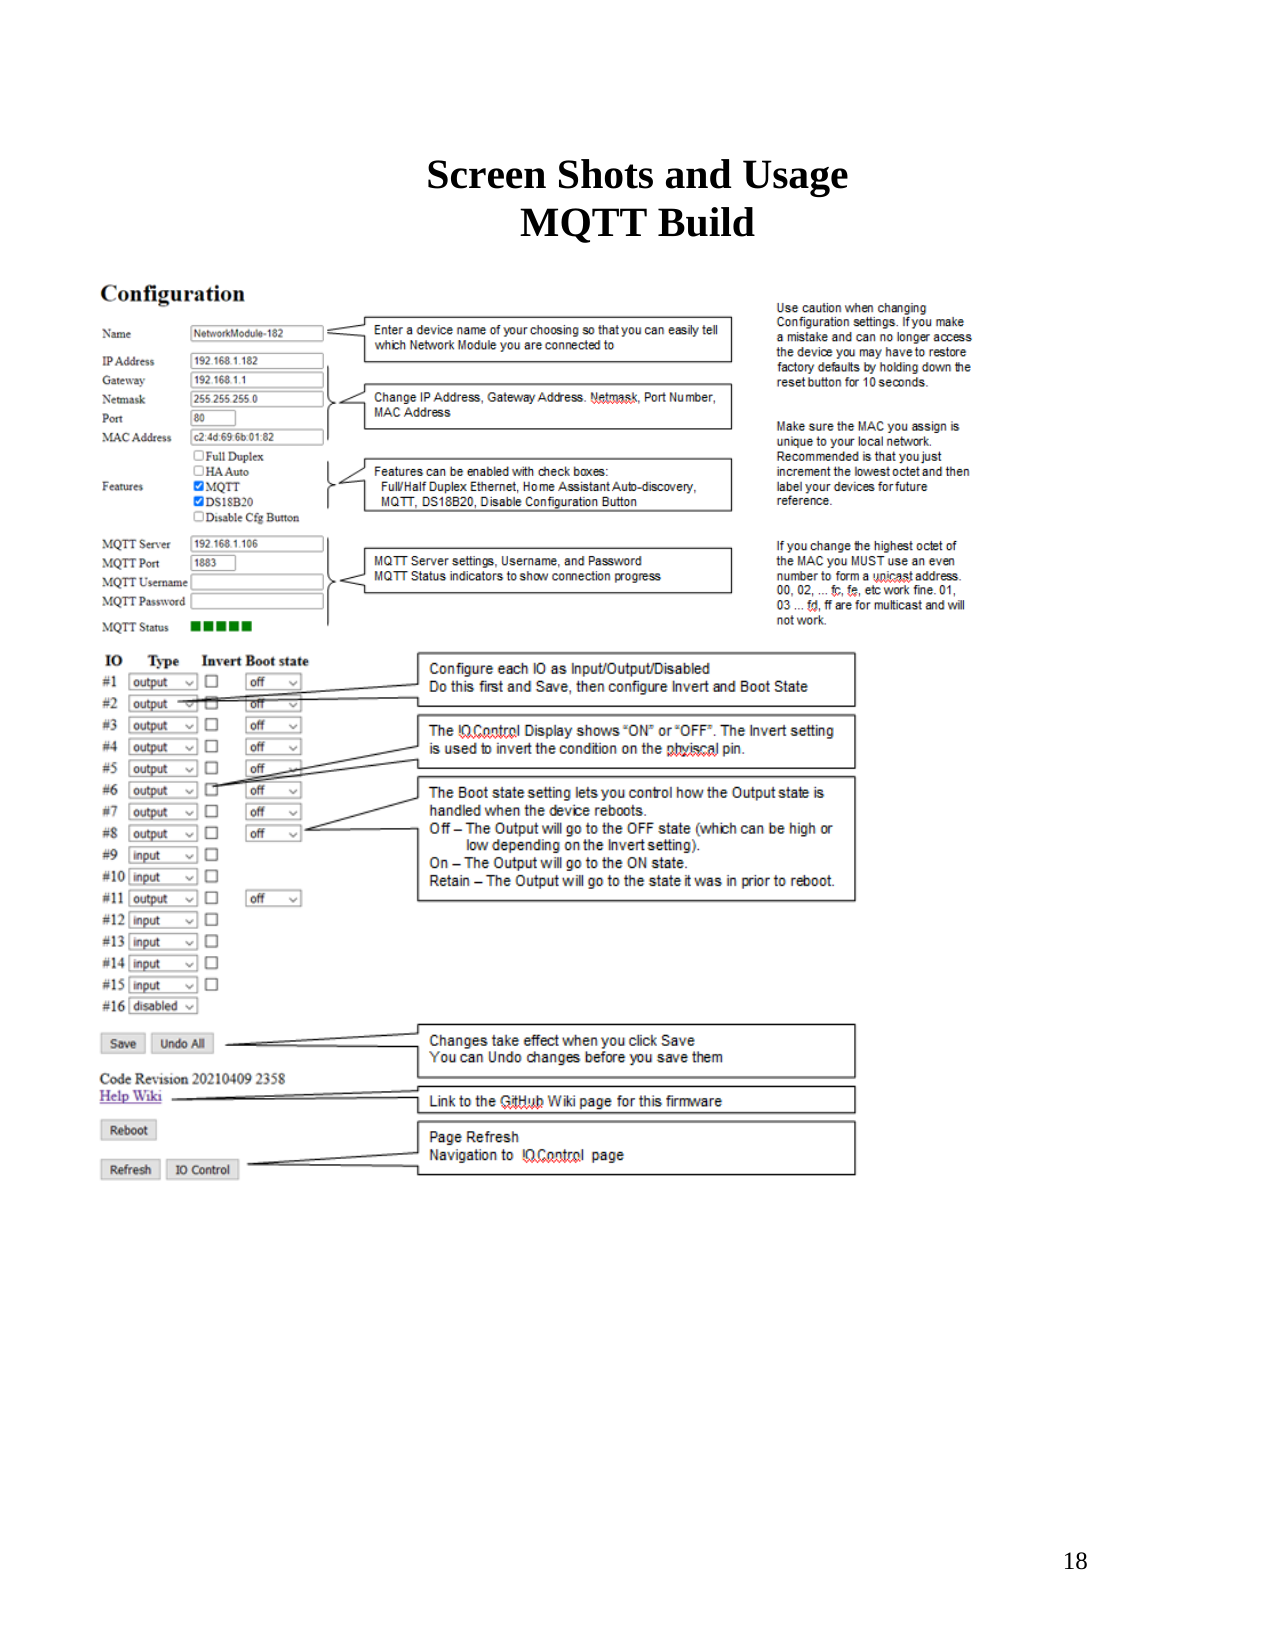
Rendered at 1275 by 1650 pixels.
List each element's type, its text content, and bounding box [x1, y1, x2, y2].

text MQTT Build [187, 198, 1087, 246]
picture [93, 274, 1135, 1192]
text Screen Shots and Usage [187, 150, 1087, 198]
